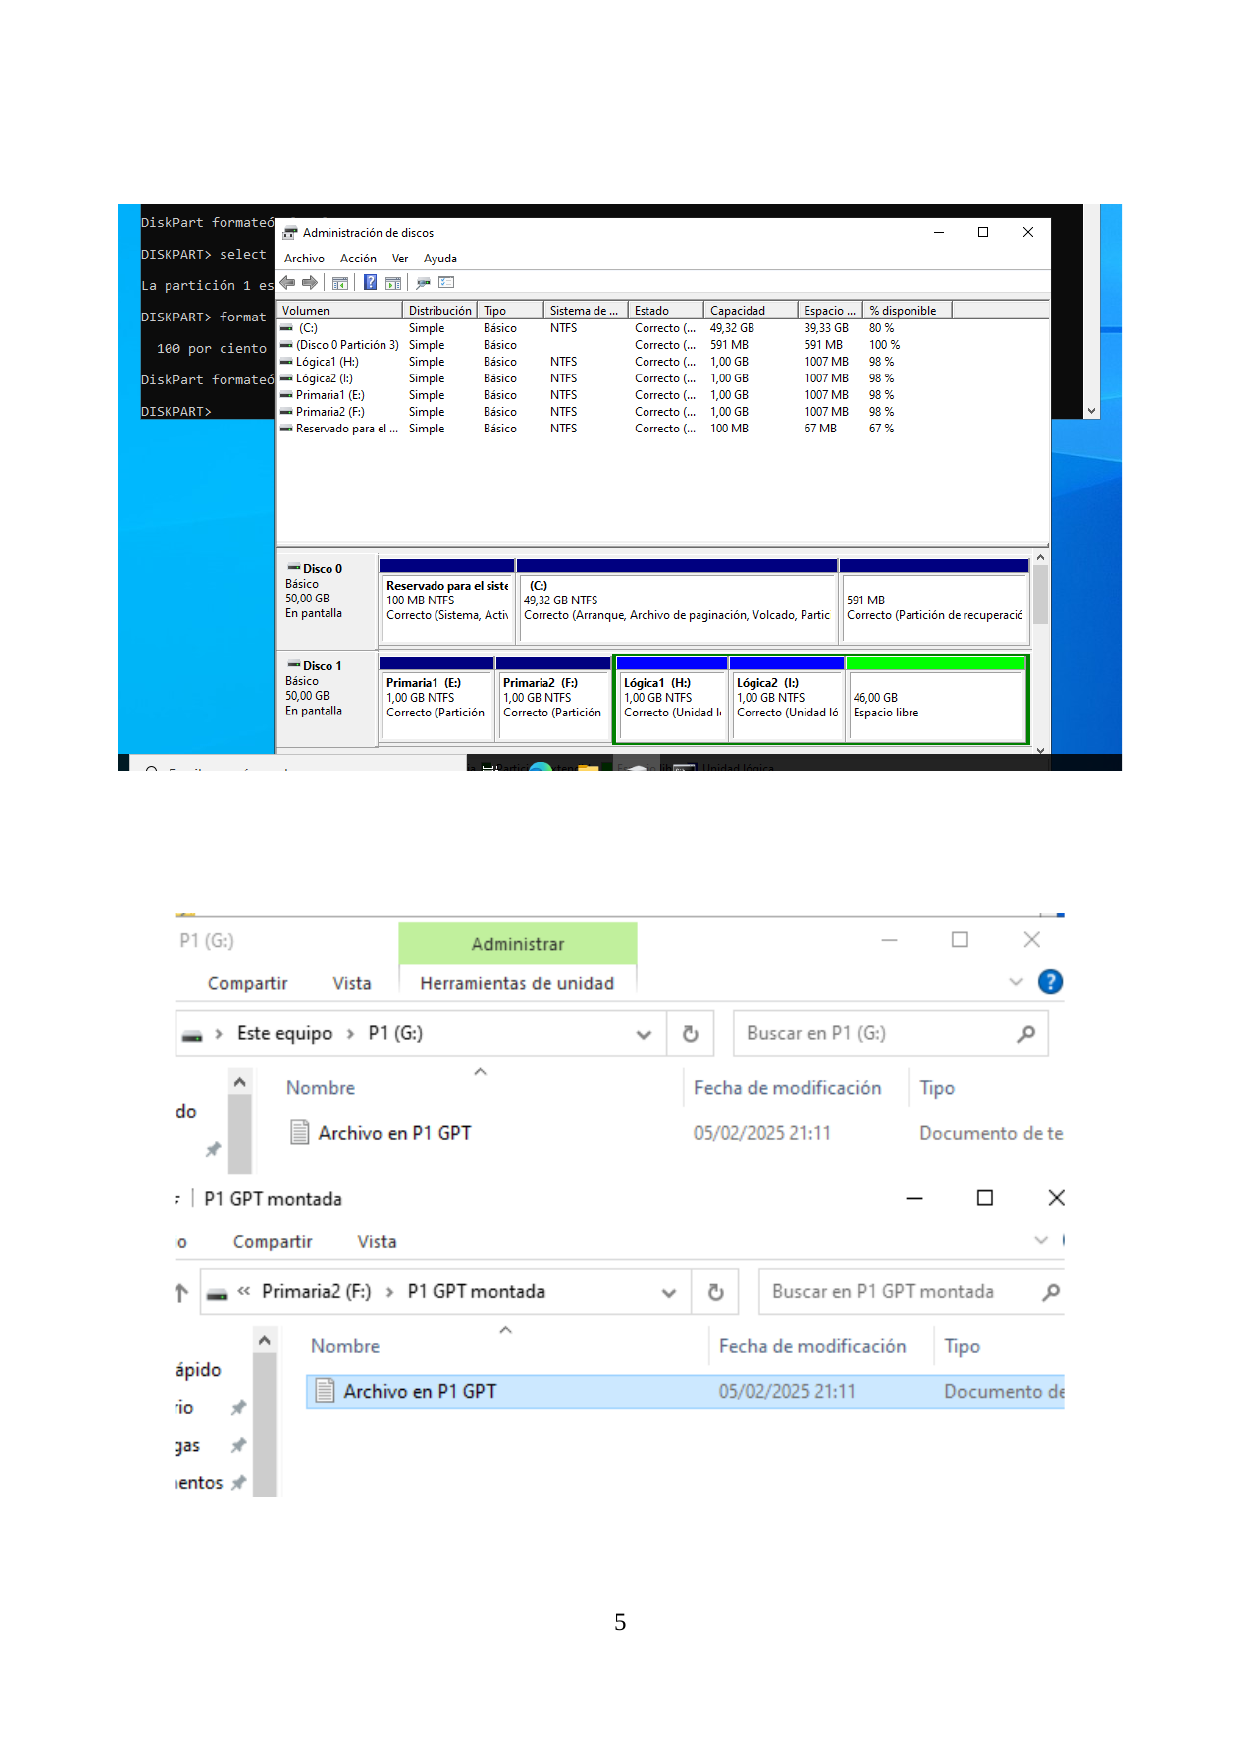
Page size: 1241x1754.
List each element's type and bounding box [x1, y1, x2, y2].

picture [118, 204, 1123, 771]
picture [175, 913, 1065, 1497]
